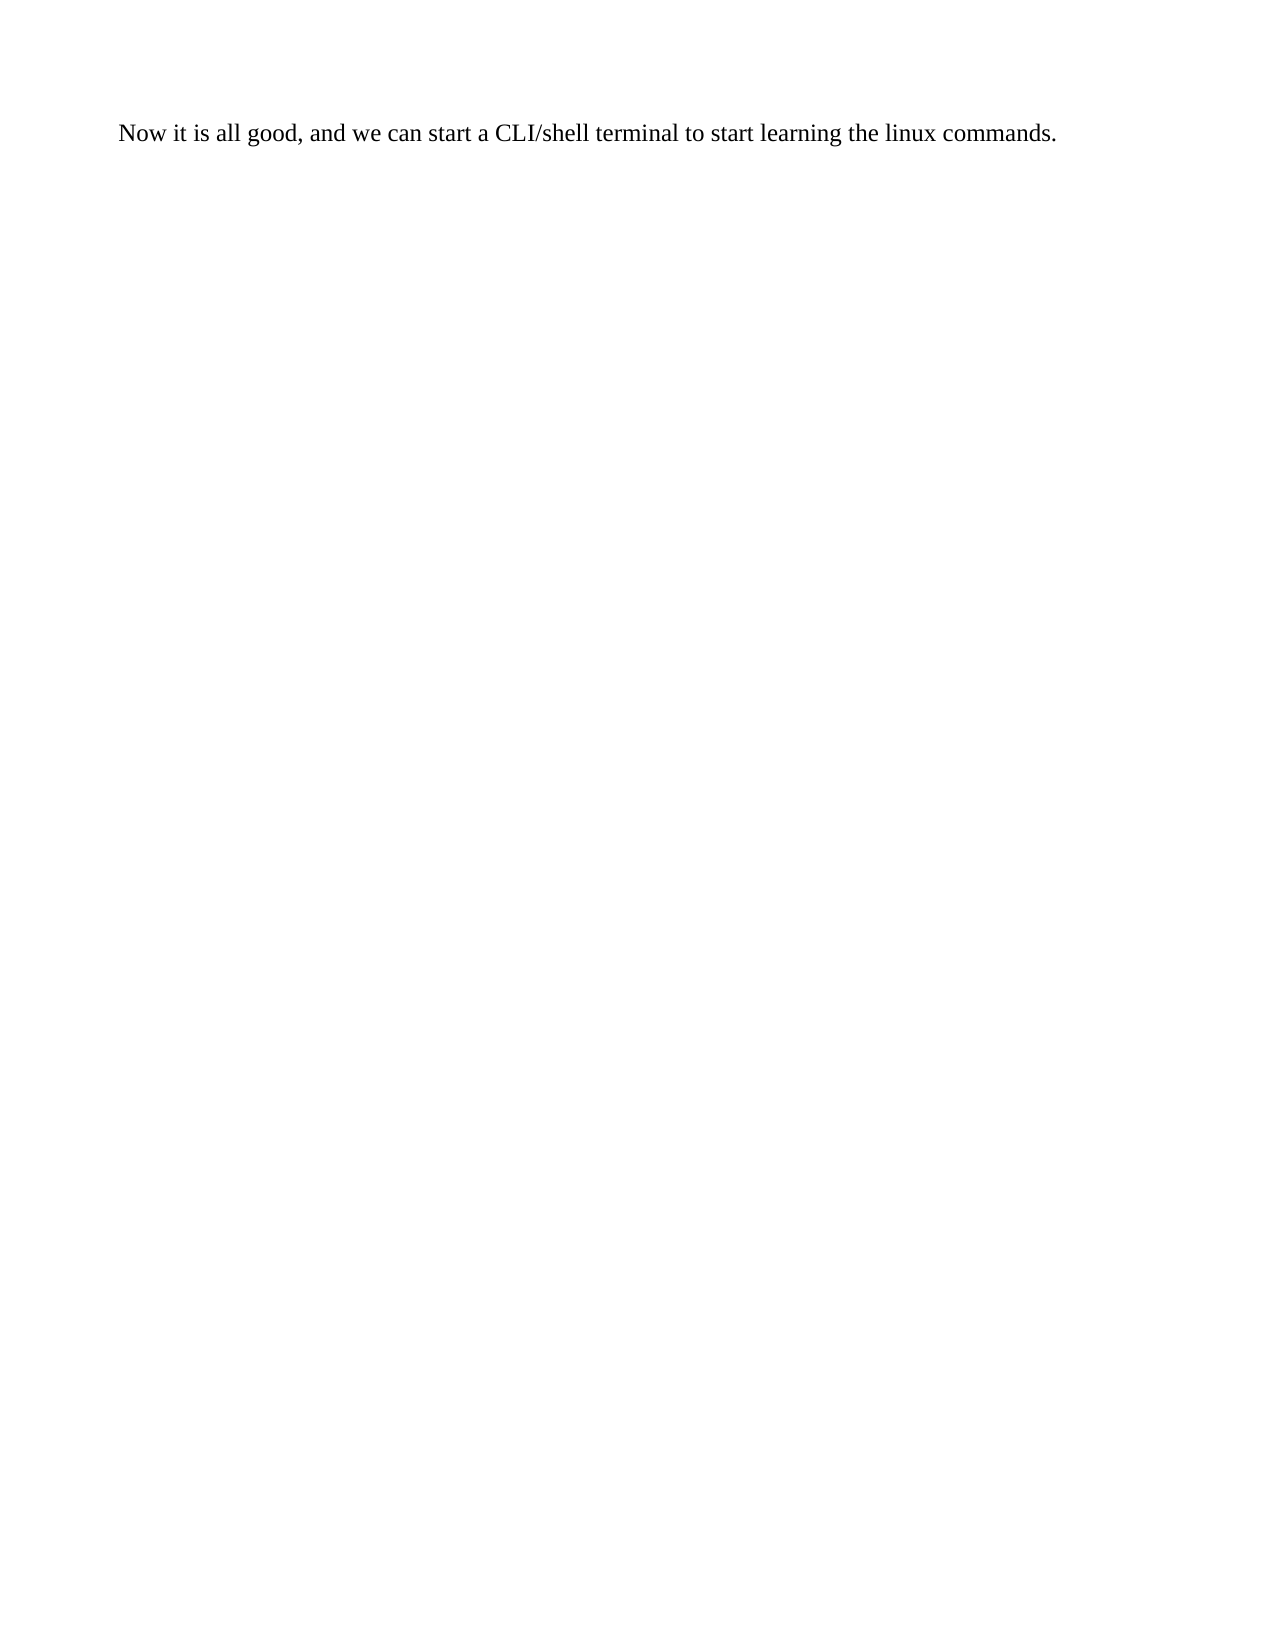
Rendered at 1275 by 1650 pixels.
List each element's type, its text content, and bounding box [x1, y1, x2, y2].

text Now it is all good, and we can start a CLI/shell terminal to start learning the linux commands. [118, 118, 1157, 147]
